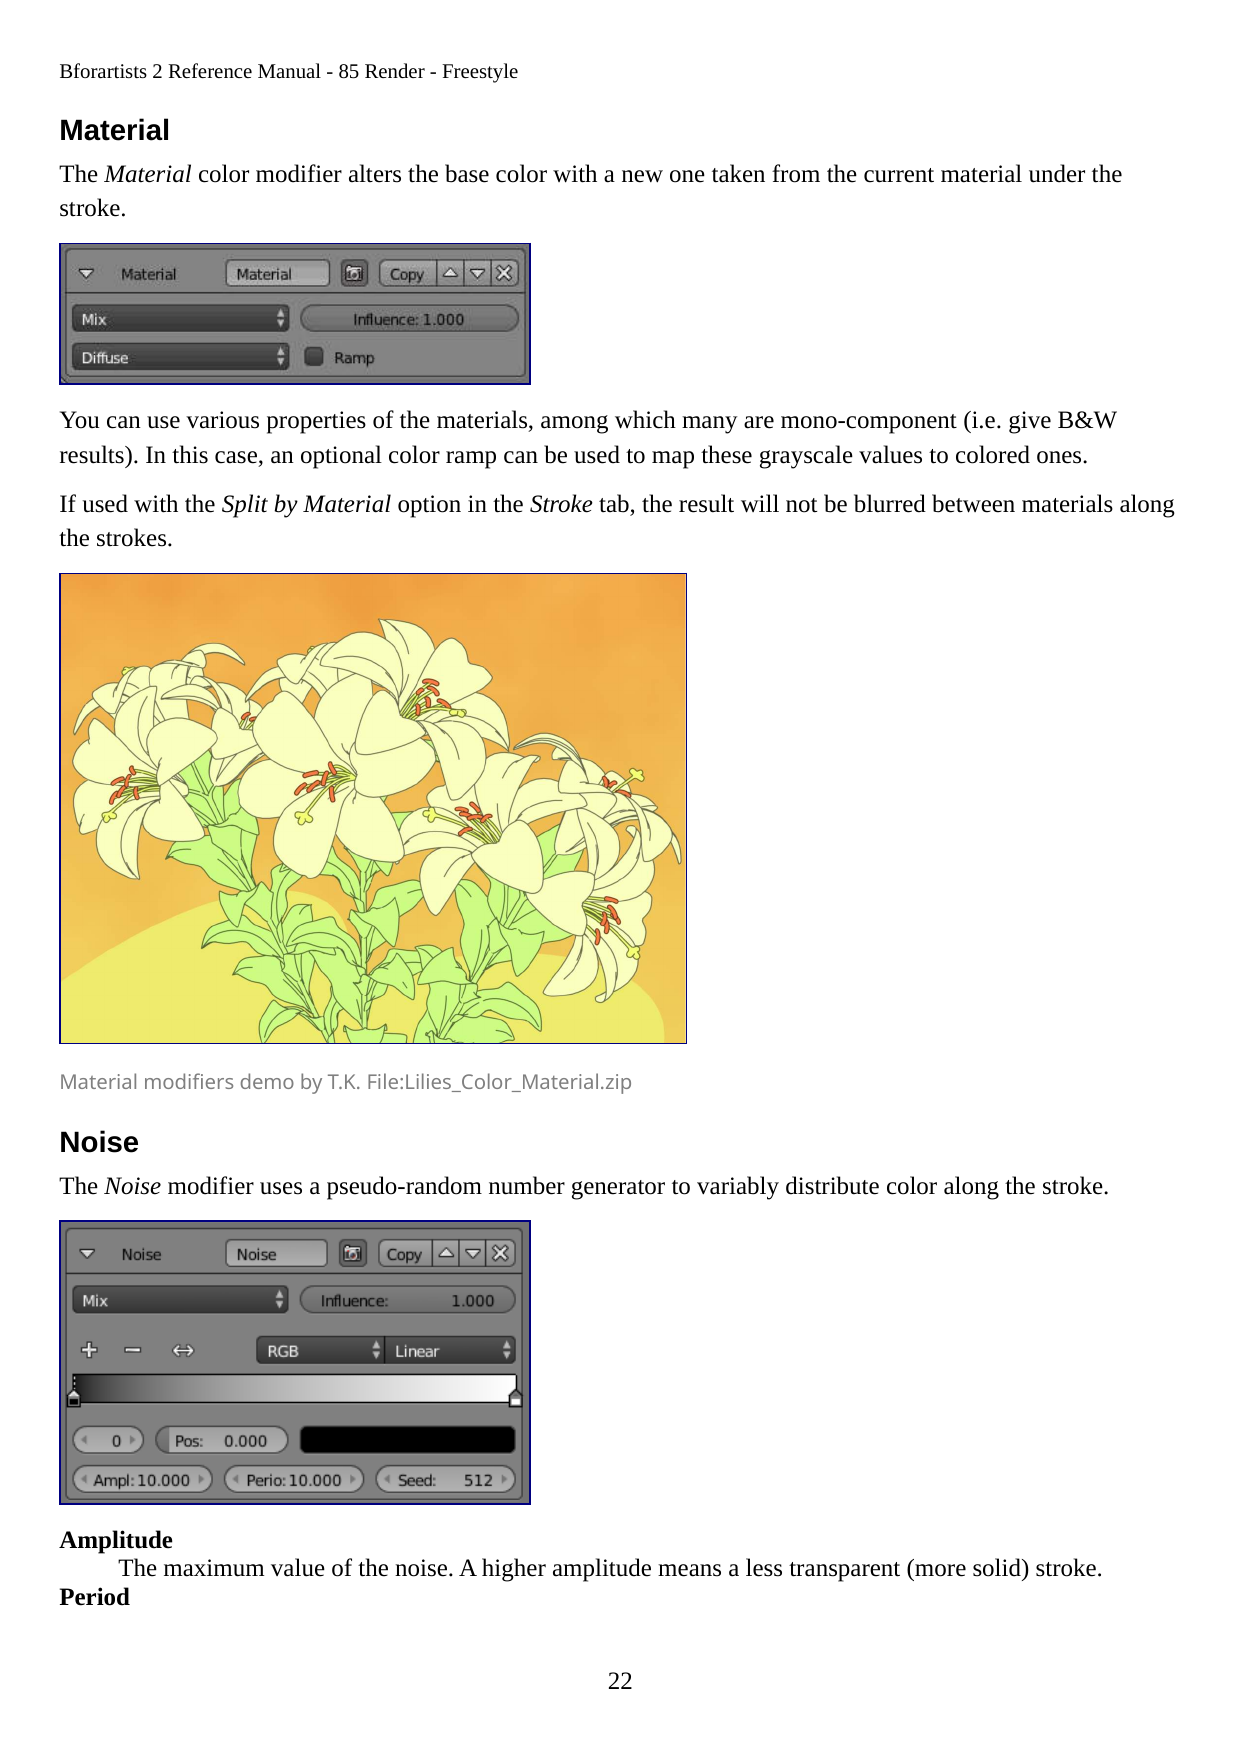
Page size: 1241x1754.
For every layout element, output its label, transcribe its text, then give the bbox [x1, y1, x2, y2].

text You can use various properties of the materials, among which many are mono-component (i.e. give B&W results). In this case, an optional color ramp can be used to map these grayscale values to colored ones. [59, 405, 1181, 468]
picture [61, 244, 529, 383]
text Material modifiers demo by T.K. File:Lilies_Color_Material.zip [59, 1064, 1181, 1096]
list The maximum value of the noise. A higher amplitude means a less transparent (more solid) stroke. [118, 1553, 1181, 1582]
subtitle Material [59, 113, 1181, 146]
text If used with the Split by Material option in the Stroke tab, the result will not be blurred between materials along the strokes. [59, 489, 1181, 552]
text The Noise modifier uses a pseudo-random number generator to variably distribute color along the stroke. [59, 1171, 1181, 1200]
picture [61, 1222, 529, 1503]
text The Material color modifier alters the base color with a new one taken from the current material under the stroke. [59, 159, 1181, 222]
subtitle Amplitude [59, 1525, 1181, 1553]
subtitle Period [59, 1582, 1181, 1611]
subtitle Noise [59, 1125, 1181, 1159]
picture [61, 574, 686, 1043]
